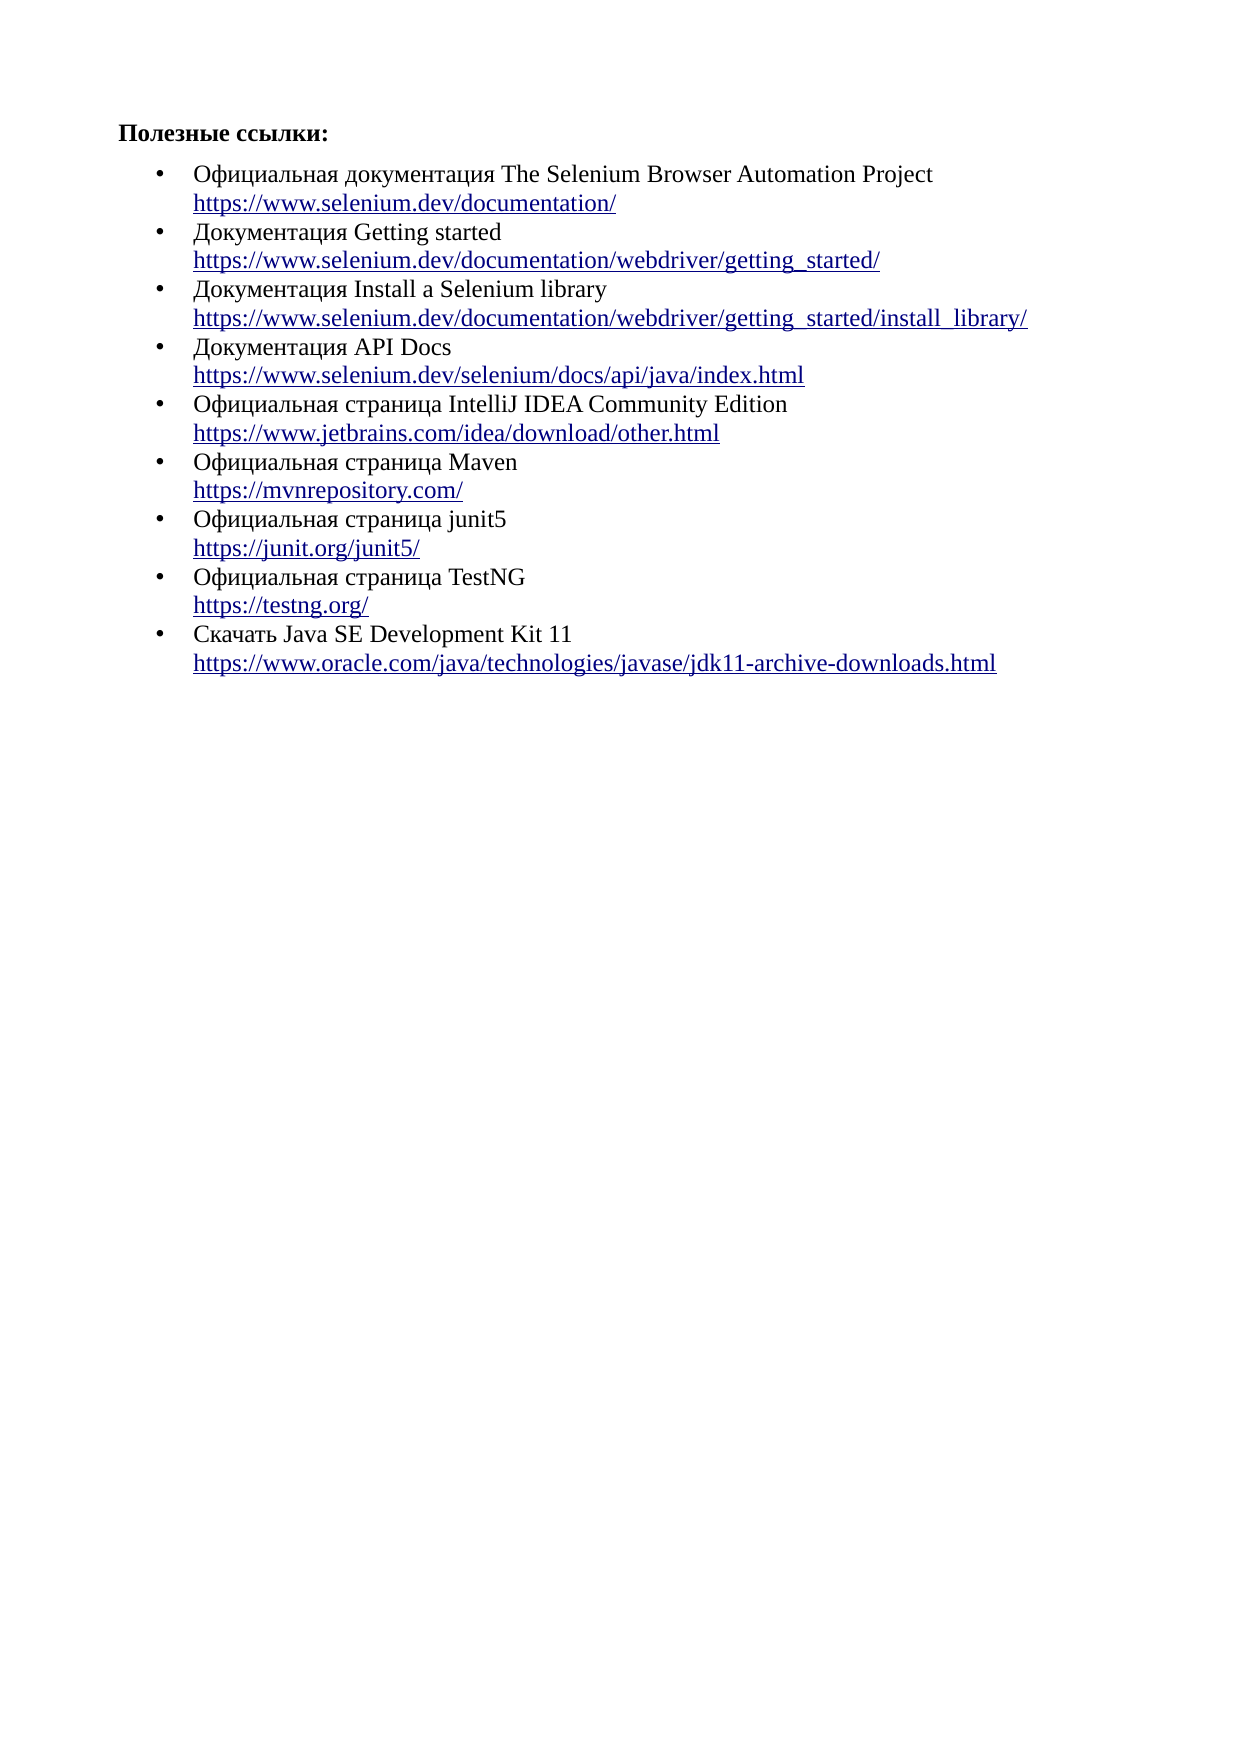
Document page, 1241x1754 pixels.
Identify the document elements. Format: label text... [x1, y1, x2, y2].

list Документация API Docs [156, 332, 1122, 361]
list https://www.selenium.dev/documentation/webdriver/getting_started/ [156, 246, 1122, 274]
list Документация Getting started [156, 217, 1122, 246]
list Официальная страница TestNG [156, 562, 1122, 591]
list https://junit.org/junit5/ [156, 533, 1122, 562]
list https://www.selenium.dev/documentation/webdriver/getting_started/install_library/ [156, 303, 1122, 332]
list https://www.jetbrains.com/idea/download/other.html [156, 418, 1122, 447]
list https://mvnrepository.com/ [156, 476, 1122, 504]
list https://www.oracle.com/java/technologies/javase/jdk11-archive-downloads.html [156, 648, 1122, 677]
list Официальная страница IntelliJ IDEA Community Edition [156, 389, 1122, 418]
subtitle Полезные ссылки: [118, 118, 1122, 147]
list Официальная страница Maven [156, 447, 1122, 476]
list https://www.selenium.dev/documentation/ [156, 188, 1122, 217]
list Скачать Java SE Development Kit 11 [156, 619, 1122, 648]
list Документация Install a Selenium library [156, 274, 1122, 303]
list Официальная страница junit5 [156, 504, 1122, 533]
list https://testng.org/ [156, 591, 1122, 619]
list https://www.selenium.dev/selenium/docs/api/java/index.html [156, 361, 1122, 389]
list Официальная документация The Selenium Browser Automation Project [156, 159, 1122, 188]
